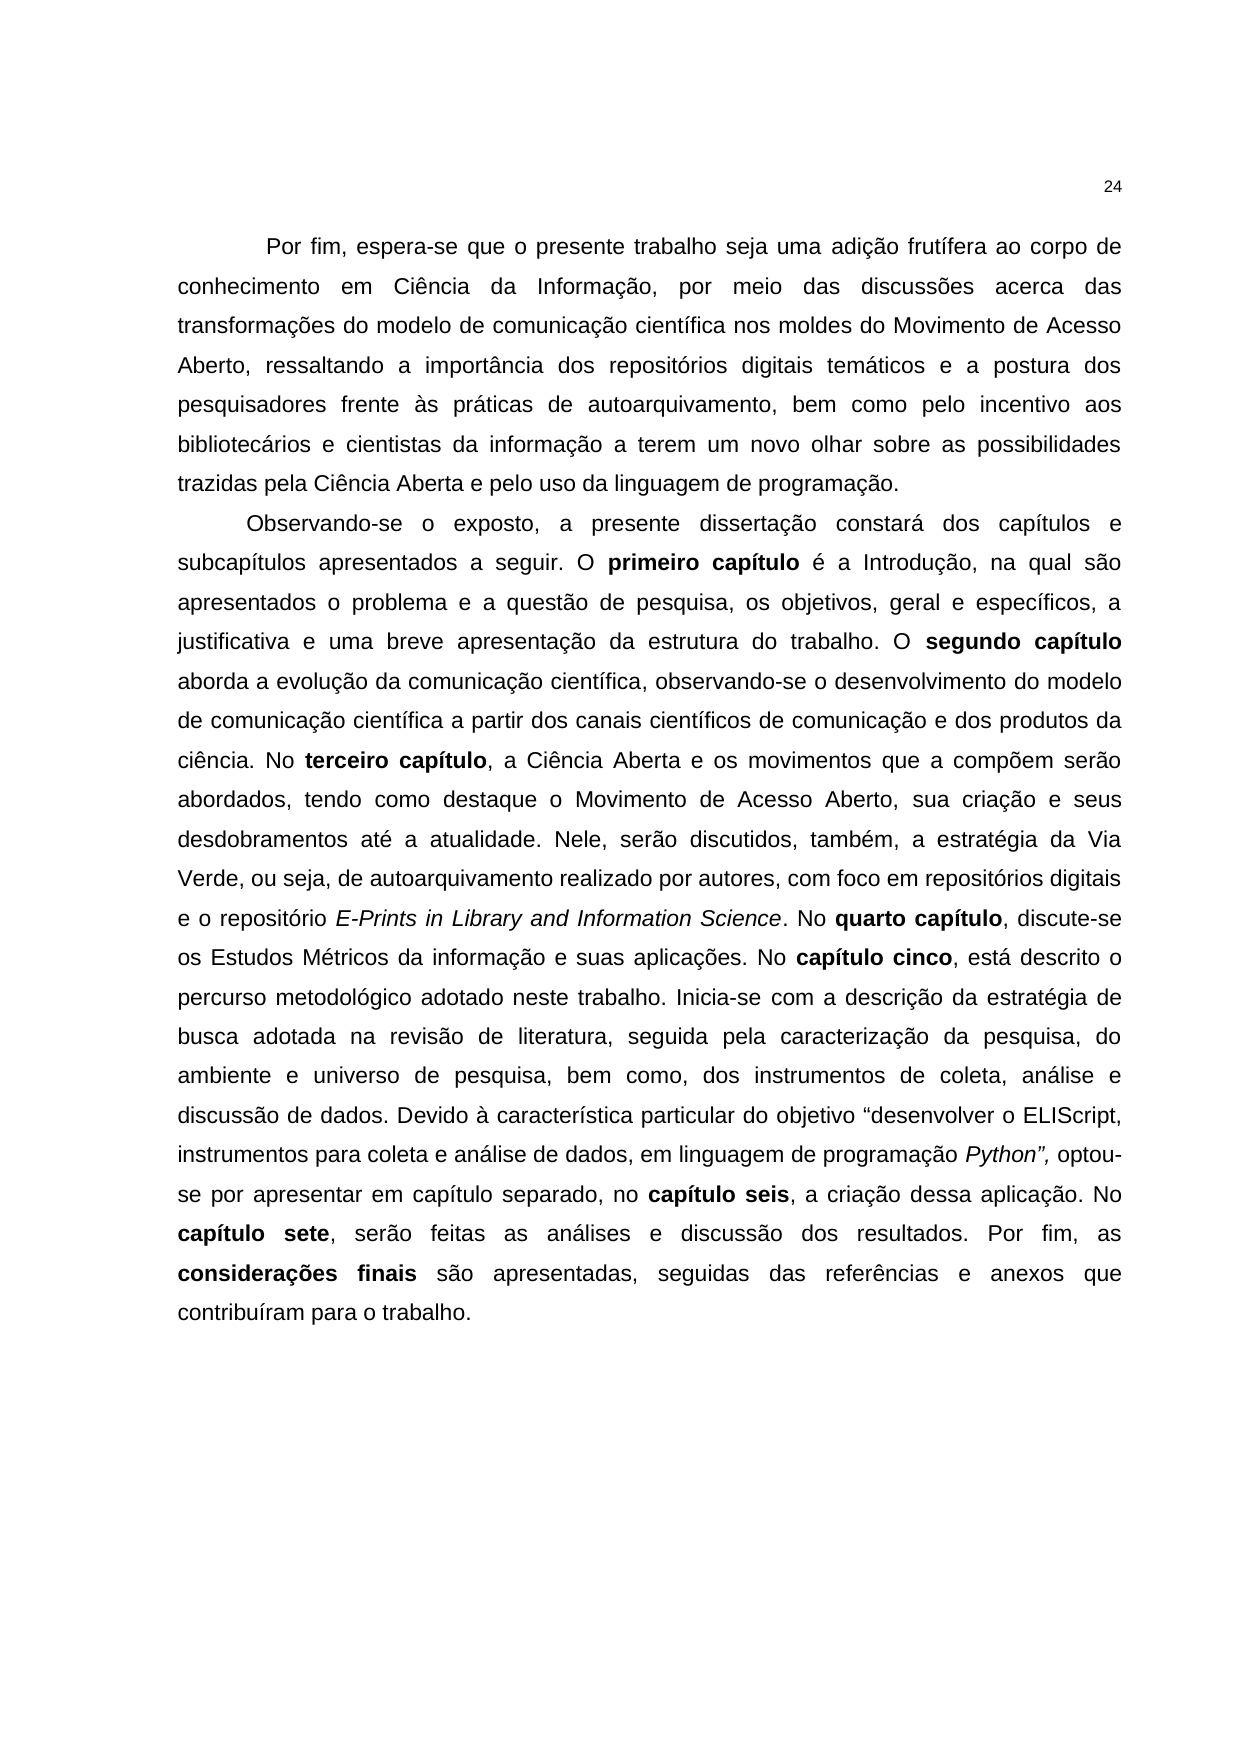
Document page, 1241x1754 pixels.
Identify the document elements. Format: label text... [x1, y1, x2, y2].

text Por fim, espera-se que o presente trabalho seja uma adição frutífera ao corpo de conhecimento em Ciência da Informação, por meio das discussões acerca das transformações do modelo de comunicação científica nos moldes do Movimento de Acesso Aberto, ressaltando a importância dos repositórios digitais temáticos e a postura dos pesquisadores frente às práticas de autoarquivamento, bem como pelo incentivo aos bibliotecários e cientistas da informação a terem um novo olhar sobre as possibilidades trazidas pela Ciência Aberta e pelo uso da linguagem de programação. [177, 233, 1122, 497]
text Observando-se o exposto, a presente dissertação constará dos capítulos e subcapítulos apresentados a seguir. O primeiro capítulo é a Introdução, na qual são apresentados o problema e a questão de pesquisa, os objetivos, geral e específicos, a justificativa e uma breve apresentação da estrutura do trabalho. O segundo capítulo aborda a evolução da comunicação científica, observando-se o desenvolvimento do modelo de comunicação científica a partir dos canais científicos de comunicação e dos produtos da ciência. No terceiro capítulo, a Ciência Aberta e os movimentos que a compõem serão abordados, tendo como destaque o Movimento de Acesso Aberto, sua criação e seus desdobramentos até a atualidade. Nele, serão discutidos, também, a estratégia da Via Verde, ou seja, de autoarquivamento realizado por autores, com foco em repositórios digitais e o repositório E-Prints in Library and Information Science. No quarto capítulo, discute-se os Estudos Métricos da informação e suas aplicações. No capítulo cinco, está descrito o percurso metodológico adotado neste trabalho. Inicia-se com a descrição da estratégia de busca adotada na revisão de literatura, seguida pela caracterização da pesquisa, do ambiente e universo de pesquisa, bem como, dos instrumentos de coleta, análise e discussão de dados. Devido à característica particular do objetivo “desenvolver o ELIScript, instrumentos para coleta e análise de dados, em linguagem de programação Python”, optou-se por apresentar em capítulo separado, no capítulo seis, a criação dessa aplicação. No capítulo sete, serão feitas as análises e discussão dos resultados. Por fim, as considerações finais são apresentadas, seguidas das referências e anexos que contribuíram para o trabalho. [177, 510, 1122, 1326]
